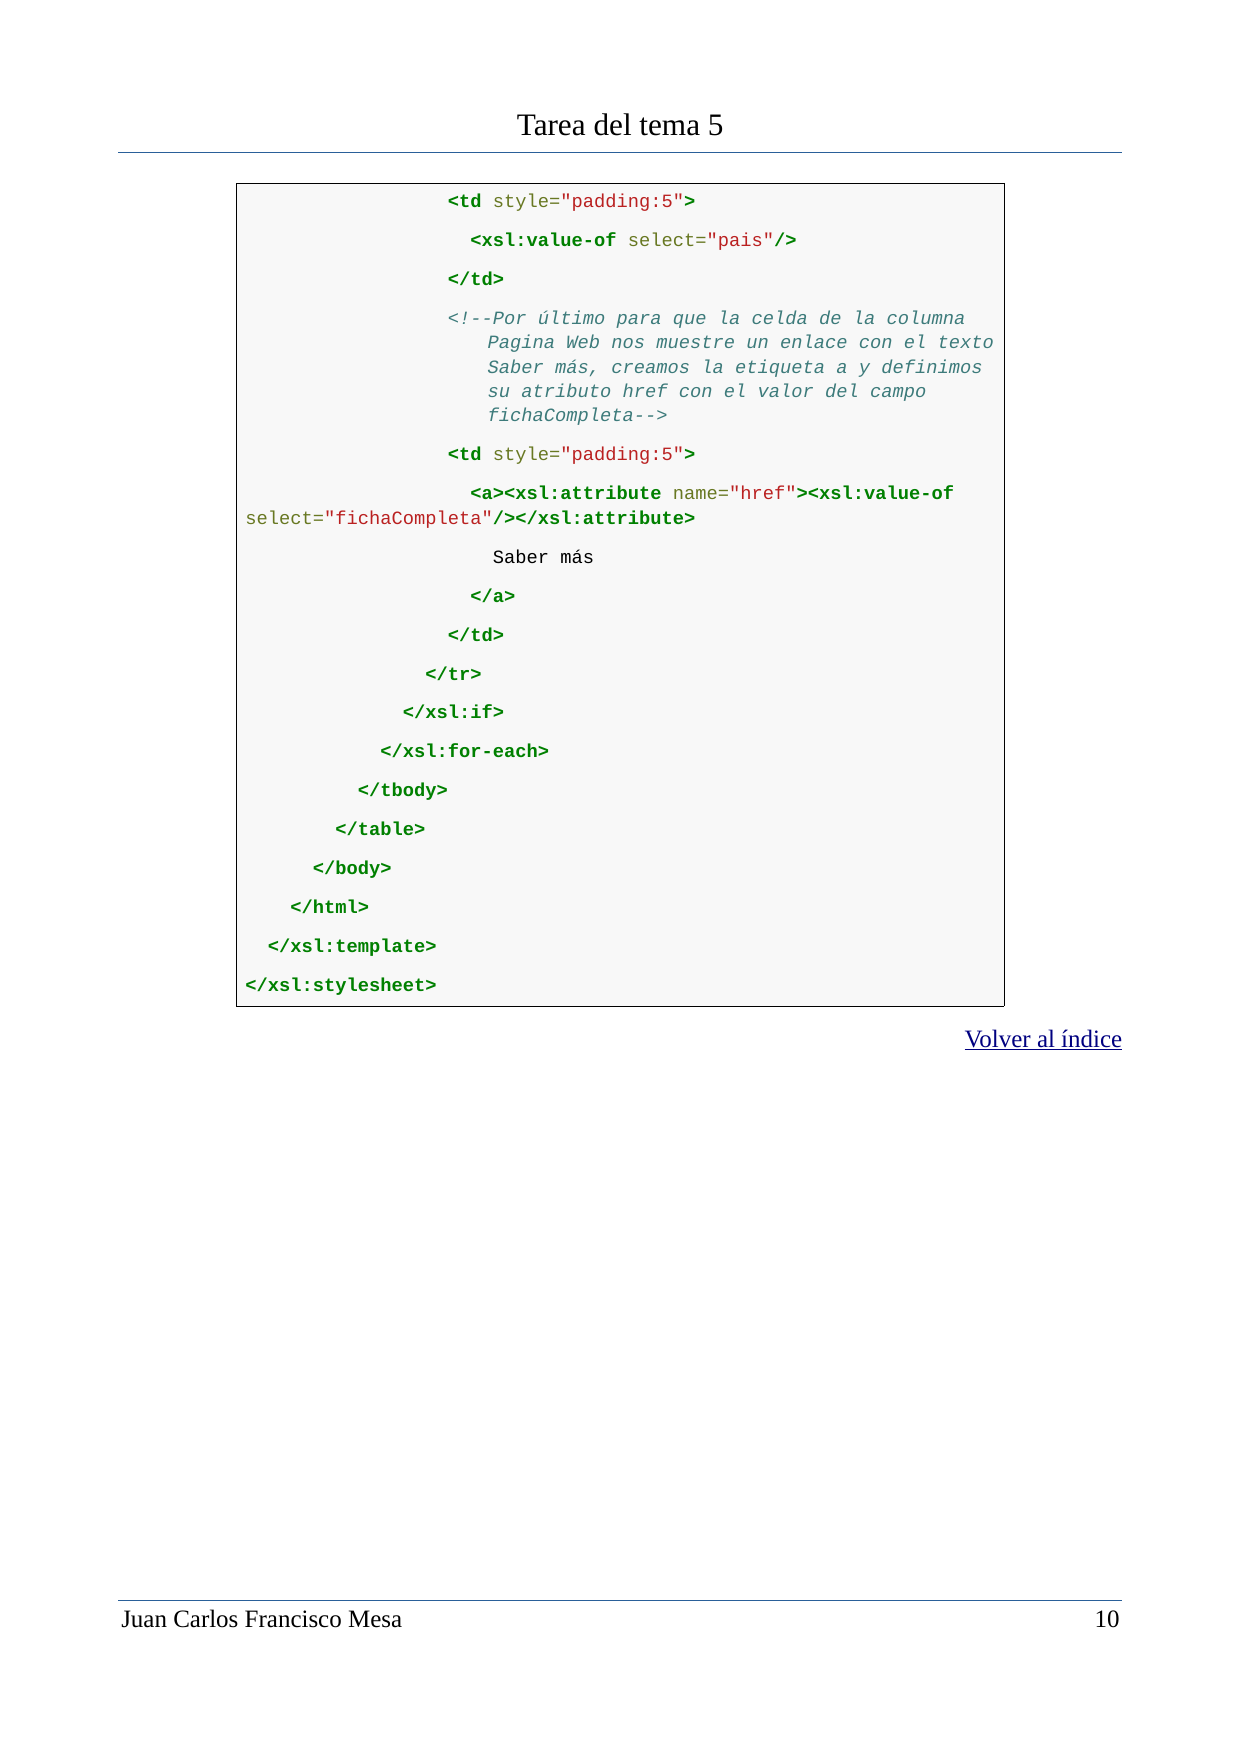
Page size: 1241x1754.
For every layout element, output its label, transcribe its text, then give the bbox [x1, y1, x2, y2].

text </xsl:for-each> [237, 733, 1004, 763]
text <td style="padding:5"> [237, 436, 1004, 466]
text </table> [237, 811, 1004, 841]
text Volver al índice [118, 1024, 1122, 1053]
text </td> [237, 261, 1004, 291]
text <a><xsl:attribute name="href"><xsl:value-of select="fichaCompleta"/></xsl:attribute> [237, 475, 1004, 530]
text <td style="padding:5"> [237, 184, 1004, 213]
text </html> [237, 889, 1004, 919]
text </tbody> [237, 772, 1004, 802]
text </xsl:if> [237, 694, 1004, 724]
text Saber más [237, 538, 1004, 569]
text </a> [237, 577, 1004, 608]
text </td> [237, 616, 1004, 647]
text </tr> [237, 655, 1004, 686]
text </xsl:template> [237, 928, 1004, 958]
text </xsl:stylesheet> [237, 967, 1004, 1006]
text </body> [237, 850, 1004, 880]
text <!--Por último para que la celda de la columna Pagina Web nos muestre un enlace con el texto Saber más, creamos la etiqueta a y definimos su atributo href con el valor del campo fichaCompleta--> [237, 300, 1004, 427]
text <xsl:value-of select="pais"/> [237, 222, 1004, 252]
